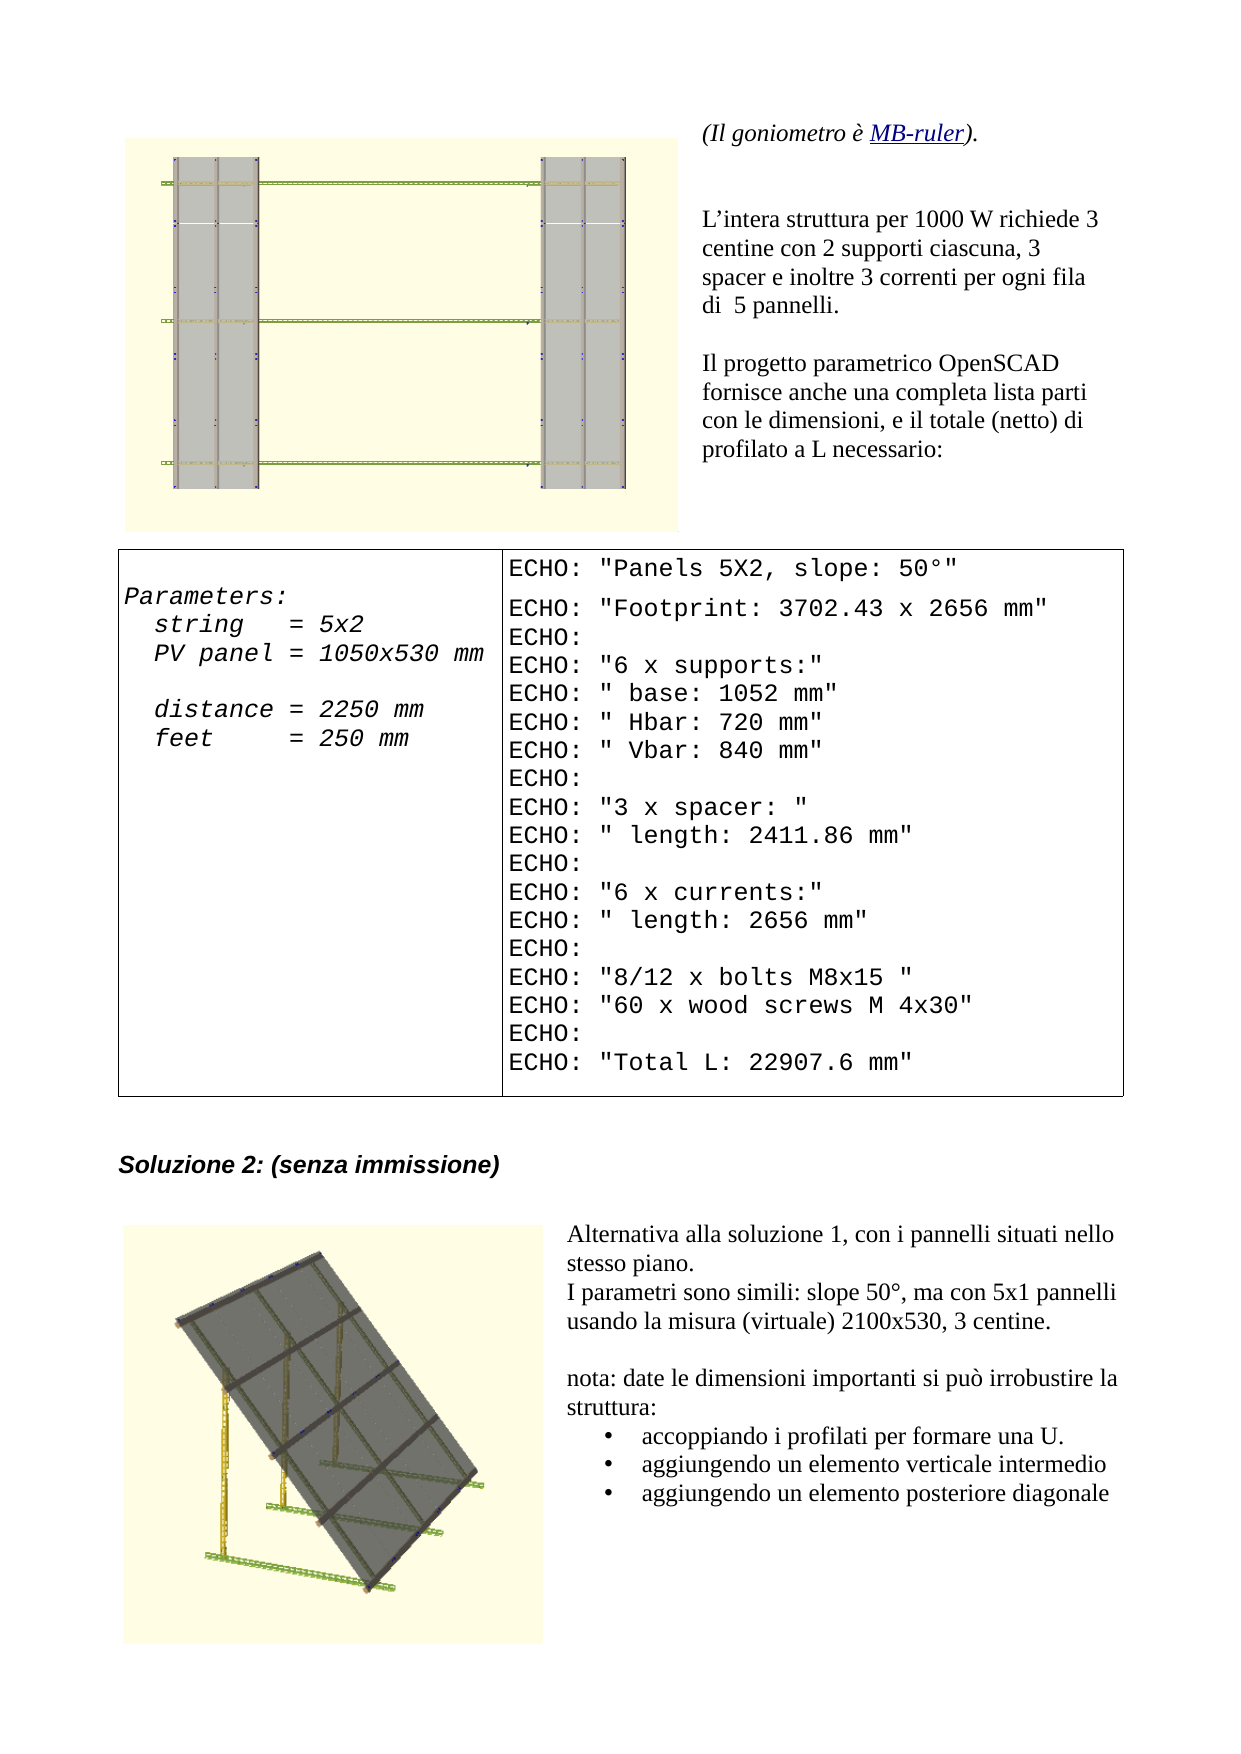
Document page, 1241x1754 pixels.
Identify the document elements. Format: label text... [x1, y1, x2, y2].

text (Il goniometro è MB-ruler). [118, 118, 1104, 147]
subtitle Soluzione 2: (senza immissione) [118, 1150, 1122, 1178]
text nota: date le dimensioni importanti si può irrobustire la struttura: [543, 1363, 1122, 1421]
list aggiungendo un elemento posteriore diagonale [543, 1478, 1122, 1507]
table_header ECHO: "Panels 5X2, slope: 50°" ECHO: "Footprint: 3702.43 x 2656 mm" ECHO: ECHO: "6 x supports:" ECHO: " base: 1052 mm" ECHO: " Hbar: 720 mm" ECHO: " Vbar: 840 mm" ECHO: ECHO: "3 x spacer: " ECHO: " length: 2411.86 mm" ECHO: ECHO: "6 x currents:" ECHO: " length: 2656 mm" ECHO: ECHO: "8/12 x bolts M8x15 " ECHO: "60 x wood screws M 4x30" ECHO: ECHO: "Total L: 22907.6 mm" [503, 550, 1123, 1096]
list accoppiando i profilati per formare una U. [543, 1421, 1122, 1449]
text Il progetto parametrico OpenSCAD fornisce anche una completa lista parti con le dimensioni, e il totale (netto) di profilato a L necessario: [679, 348, 1104, 463]
picture [123, 1225, 543, 1644]
picture [124, 138, 679, 532]
text L’intera struttura per 1000 W richiede 3 centine con 2 supporti ciascuna, 3 spacer e inoltre 3 correnti per ogni fila di 5 pannelli. [679, 204, 1104, 319]
text I parametri sono simili: slope 50°, ma con 5x1 pannelli usando la misura (virtuale) 2100x530, 3 centine. [543, 1277, 1122, 1334]
table_header Parameters: string = 5x2 PV panel = 1050x530 mm distance = 2250 mm feet = 250 mm [119, 550, 502, 1096]
text Alternativa alla soluzione 1, con i pannelli situati nello stesso piano. [118, 1219, 1122, 1277]
list aggiungendo un elemento verticale intermedio [543, 1449, 1122, 1478]
